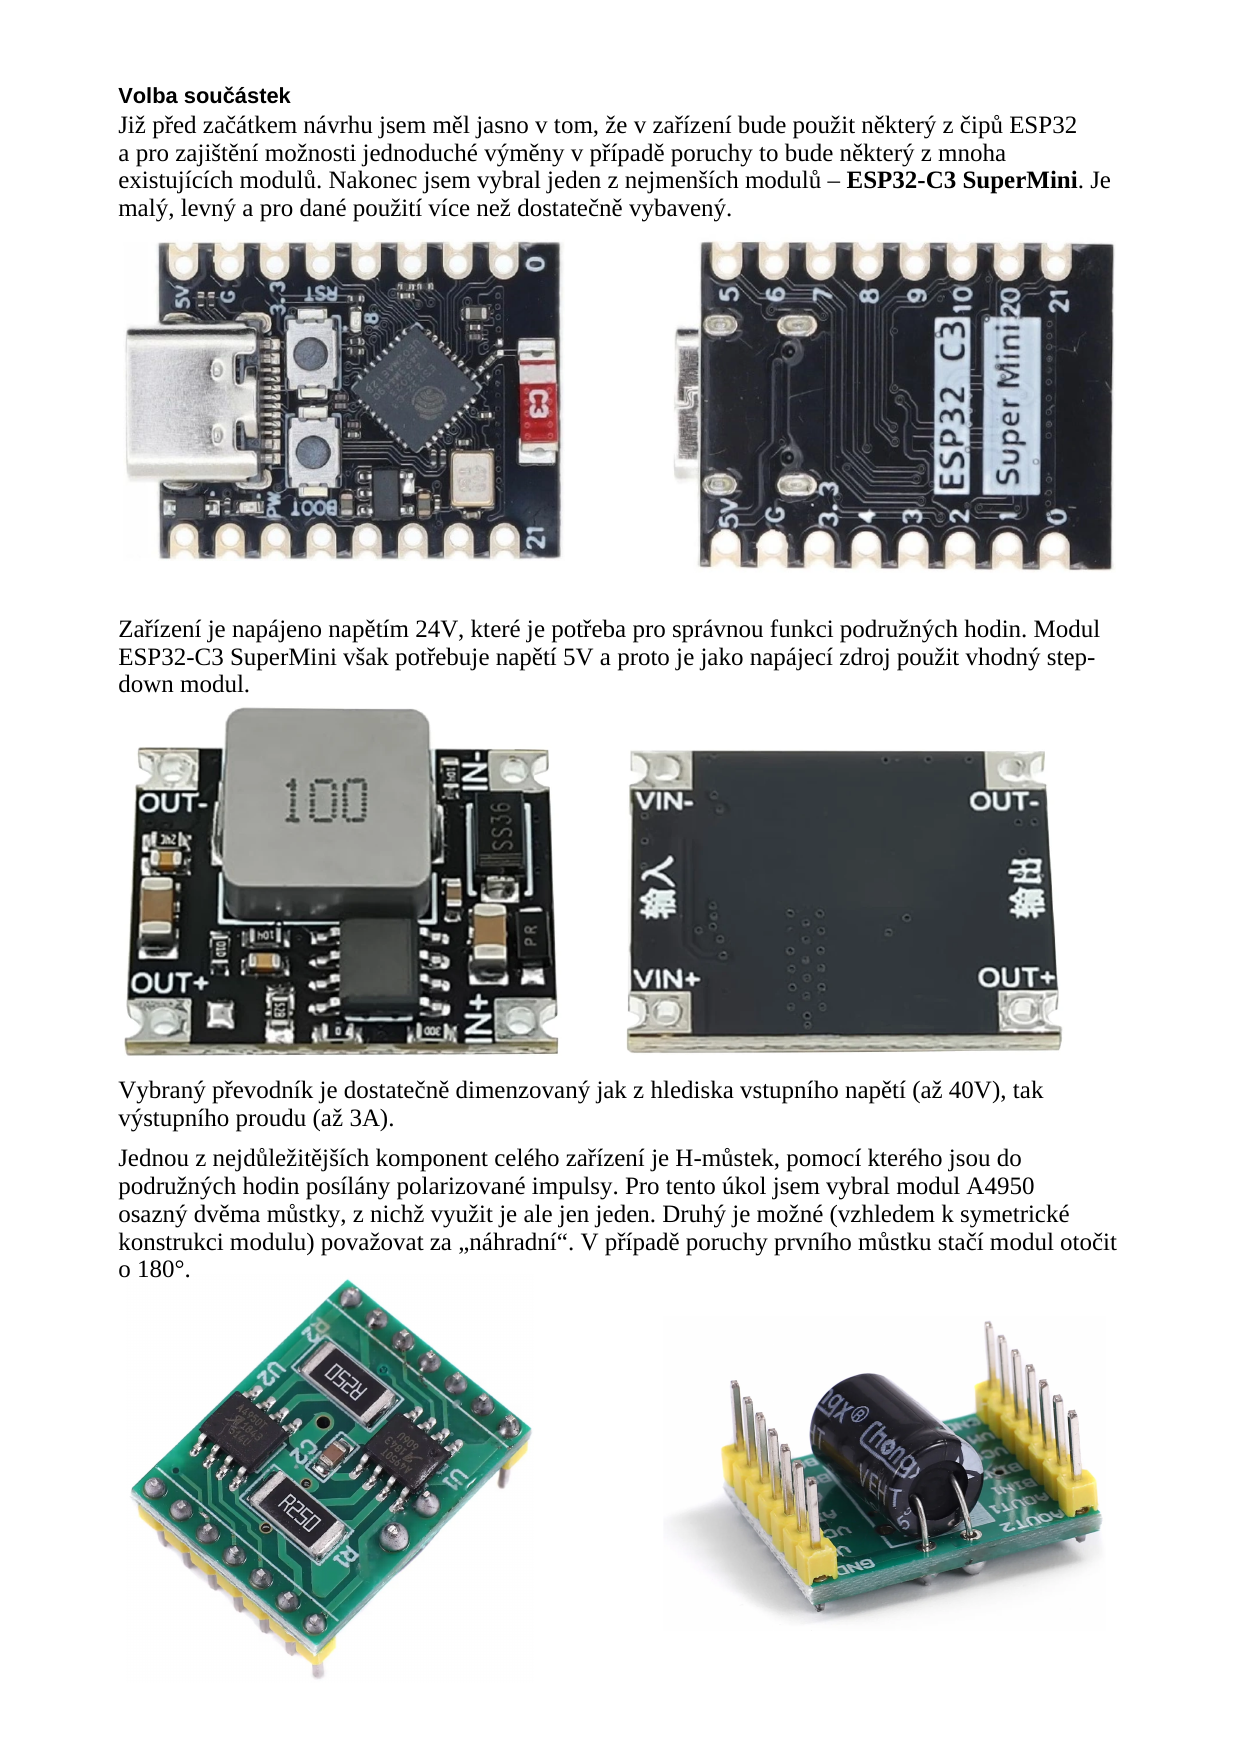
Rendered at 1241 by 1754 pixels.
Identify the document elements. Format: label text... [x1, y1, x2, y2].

text Vybraný převodník je dostatečně dimenzovaný jak z hlediska vstupního napětí (až 40V), tak výstupního proudu (až 3A). [118, 1077, 1122, 1132]
subtitle Volba součástek [118, 83, 1122, 108]
text Již před začátkem návrhu jsem měl jasno v tom, že v zařízení bude použit některý z čipů ESP32 a pro zajištění možnosti jednoduché výměny v případě poruchy to bude některý z mnoha existujících modulů. Nakonec jsem vybral jeden z nejmenších modulů – ESP32-C3 SuperMini. Je malý, levný a pro dané použití více než dostatečně vybavený. [118, 111, 1122, 222]
picture [621, 747, 1065, 1055]
picture [125, 1274, 535, 1683]
picture [663, 1316, 1107, 1631]
text Zařízení je napájeno napětím 24V, které je potřeba pro správnou funkci podružných hodin. Modul ESP32-C3 SuperMini však potřebuje napětí 5V a proto je jako napájecí zdroj použit vhodný step-down modul. [118, 615, 1122, 698]
text Jednou z nejdůležitějších komponent celého zařízení je H-můstek, pomocí kterého jsou do podružných hodin posílány polarizované impulsy. Pro tento úkol jsem vybral modul A4950 osazný dvěma můstky, z nichž využit je ale jen jeden. Druhý je možné (vzhledem k symetrické konstrukci modulu) považovat za „náhradní“. V případě poruchy prvního můstku stačí modul otočit o 180°. [118, 1144, 1122, 1283]
picture [672, 234, 1116, 575]
picture [119, 701, 563, 1058]
picture [121, 239, 565, 565]
